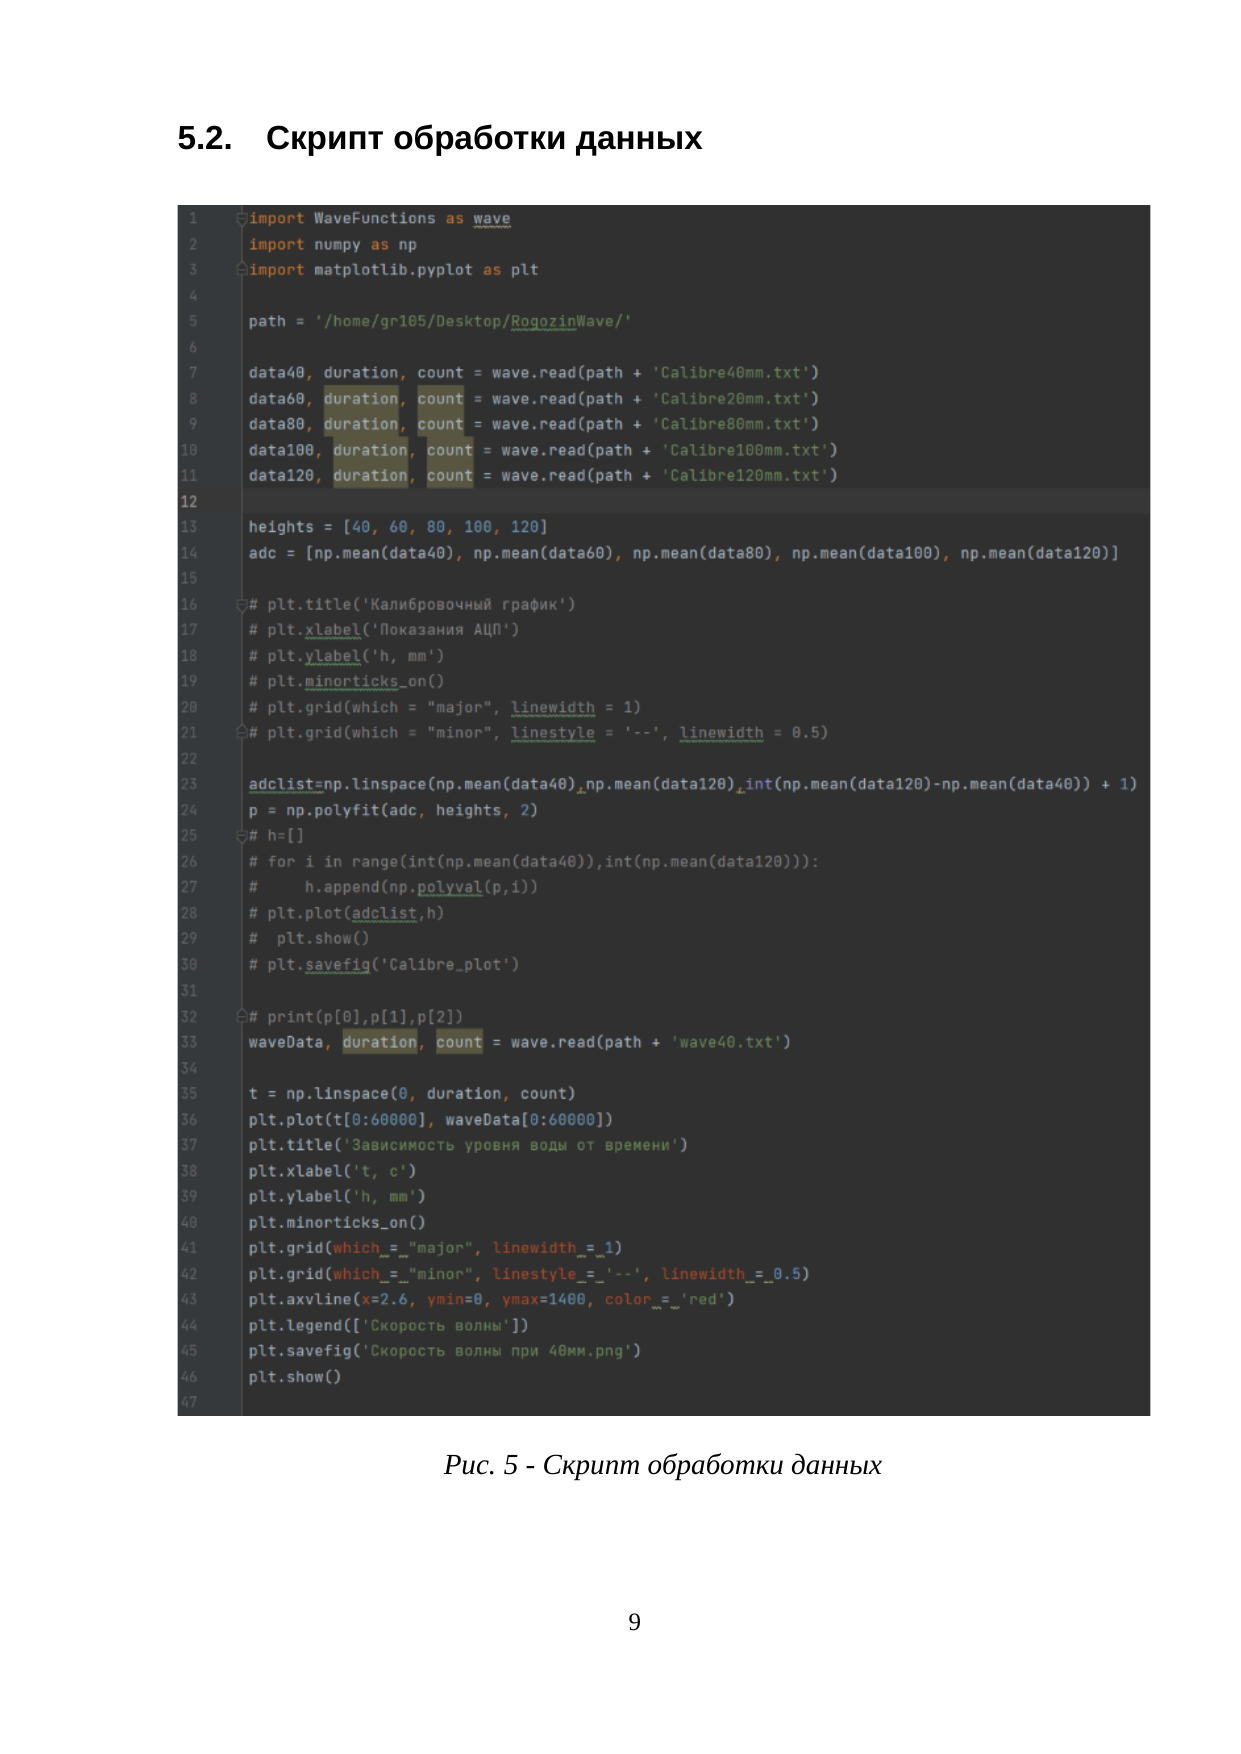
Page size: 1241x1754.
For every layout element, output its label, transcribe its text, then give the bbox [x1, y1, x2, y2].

subtitle Скрипт обработки данных [118, 118, 1151, 157]
text Рис. 5 - Скрипт обработки данных [118, 1447, 1151, 1481]
picture [177, 205, 1151, 1416]
